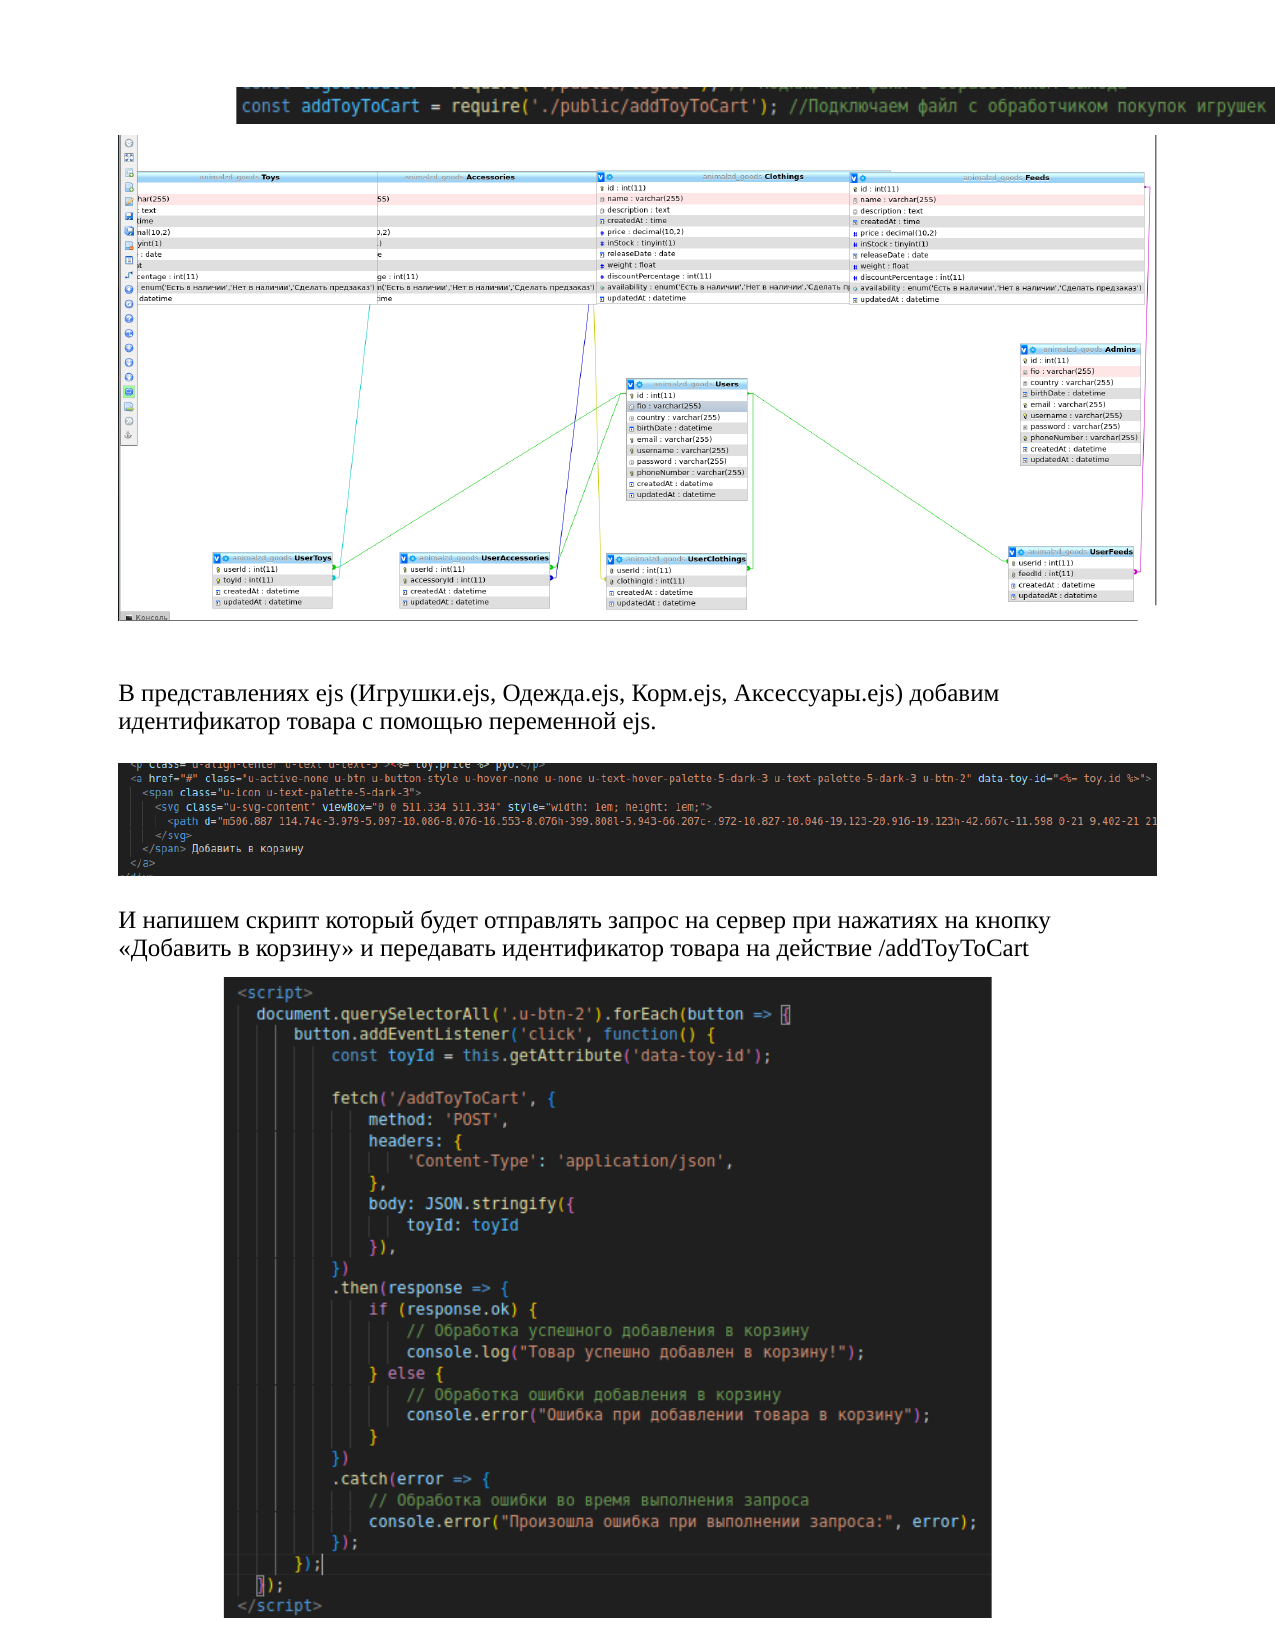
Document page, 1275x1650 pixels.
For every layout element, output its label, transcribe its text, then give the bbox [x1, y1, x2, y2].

picture [223, 977, 992, 1618]
text И напишем скрипт который будет отправлять запрос на сервер при нажатиях на кнопку «Добавить в корзину» и передавать идентификатор товара на действие /addToyToCart [118, 905, 1157, 962]
picture [236, 87, 1275, 124]
picture [118, 135, 1157, 621]
picture [118, 763, 1157, 876]
text В представлениях ejs (Игрушки.ejs, Одежда.ejs, Корм.ejs, Аксессуары.ejs) добавим идентификатор товара с помощью переменной ejs. [118, 678, 1157, 735]
